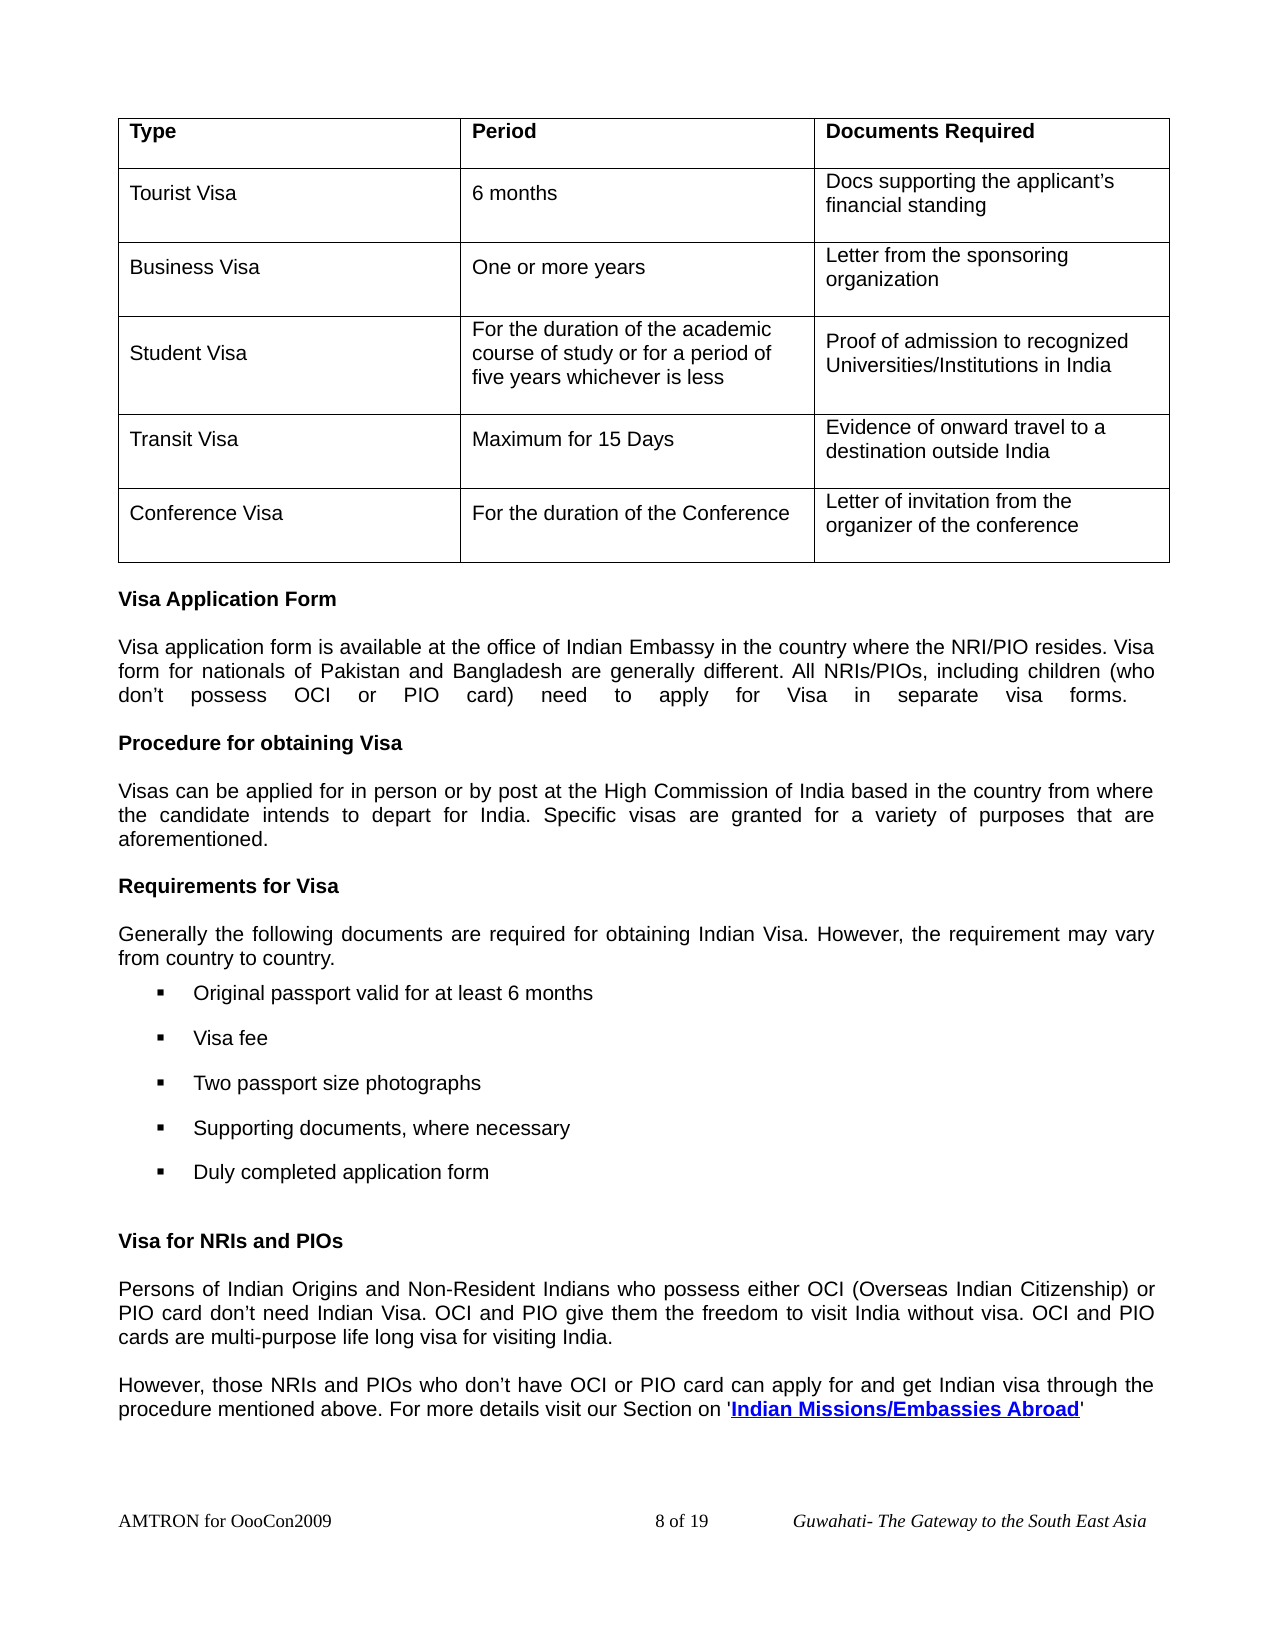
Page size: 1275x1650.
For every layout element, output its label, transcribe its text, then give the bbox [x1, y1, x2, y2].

table_cell 6 months [461, 169, 814, 242]
table_cell Tourist Visa [119, 169, 460, 242]
table_header Documents Required [815, 119, 1169, 168]
text However, those NRIs and PIOs who don’t have OCI or PIO card can apply for and get Indian visa through the procedure mentioned above. For more details visit our Section on 'Indian Missions/Embassies Abroad' [118, 1372, 1157, 1420]
text Visa for NRIs and PIOs [118, 1229, 1157, 1253]
table_cell Maximum for 15 Days [461, 415, 814, 488]
table_cell Conference Visa [119, 489, 460, 562]
text Persons of Indian Origins and Non-Resident Indians who possess either OCI (Overseas Indian Citizenship) or PIO card don’t need Indian Visa. OCI and PIO give them the freedom to visit India without visa. OCI and PIO cards are multi-purpose life long visa for visiting India. [118, 1253, 1157, 1348]
table_cell Student Visa [119, 317, 460, 414]
table_cell Letter of invitation from the organizer of the conference [815, 489, 1169, 562]
list Supporting documents, where necessary [156, 1115, 1157, 1139]
text Visa Application Form [118, 563, 1157, 611]
table_cell Docs supporting the applicant’s financial standing [815, 169, 1169, 242]
table_cell Proof of admission to recognized Universities/Institutions in India [815, 317, 1169, 414]
list Original passport valid for at least 6 months [156, 981, 1157, 1005]
table_cell For the duration of the Conference [461, 489, 814, 562]
table_cell Evidence of onward travel to a destination outside India [815, 415, 1169, 488]
table_header Type [119, 119, 460, 168]
table_cell One or more years [461, 243, 814, 316]
text Requirements for Visa [118, 874, 1157, 898]
table_cell For the duration of the academic course of study or for a period of five years whichever is less [461, 317, 814, 414]
text Visa application form is available at the office of Indian Embassy in the country where the NRI/PIO resides. Visa form for nationals of Pakistan and Bangladesh are generally different. All NRIs/PIOs, including children (who don’t possess OCI or PIO card) need to apply for Visa in separate visa forms. [118, 611, 1157, 731]
list Duly completed application form [156, 1160, 1157, 1184]
table_cell Letter from the sponsoring organization [815, 243, 1169, 316]
text Procedure for obtaining Visa [118, 731, 1157, 754]
list Visa fee [156, 1026, 1157, 1049]
text Visas can be applied for in person or by post at the High Commission of India based in the country from where the candidate intends to depart for India. Specific visas are granted for a variety of purposes that are aforementioned. [118, 754, 1157, 874]
table_cell Transit Visa [119, 415, 460, 488]
table_cell Business Visa [119, 243, 460, 316]
text Generally the following documents are required for obtaining Indian Visa. However, the requirement may vary from country to country. [118, 898, 1157, 970]
list Two passport size photographs [156, 1070, 1157, 1094]
table_header Period [461, 119, 814, 168]
